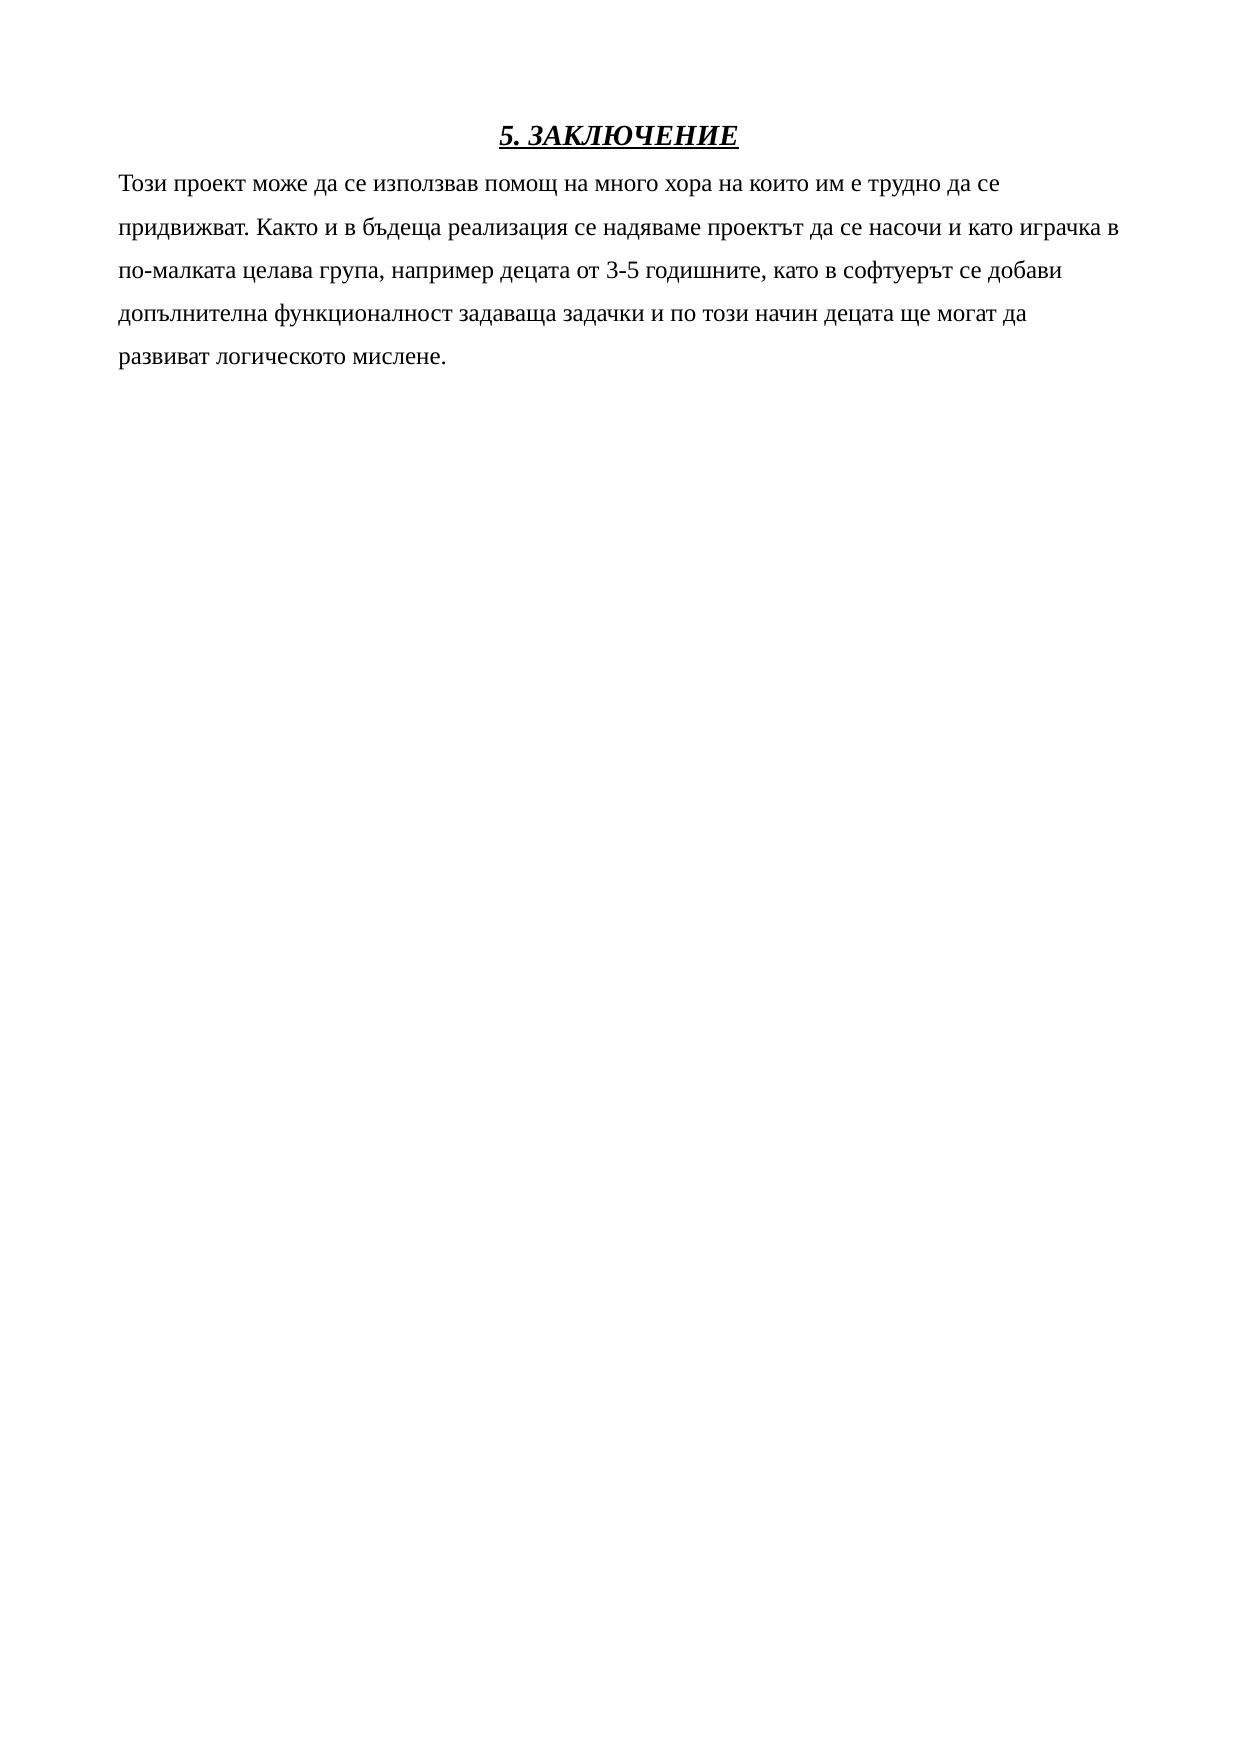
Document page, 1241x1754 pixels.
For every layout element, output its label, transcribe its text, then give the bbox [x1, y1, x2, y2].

text Този проект може да се използвав помощ на много хора на които им е трудно да се придвижват. Както и в бъдеща реализация се надяваме проектът да се насочи и като играчка в по-малката целава група, например децата от 3-5 годишните, като в софтуерът се добави допълнителна функционалност задаваща задачки и по този начин децата ще могат да развиват логическото мислене. [118, 168, 1122, 370]
text 5. ЗАКЛЮЧЕНИЕ [118, 118, 1122, 152]
